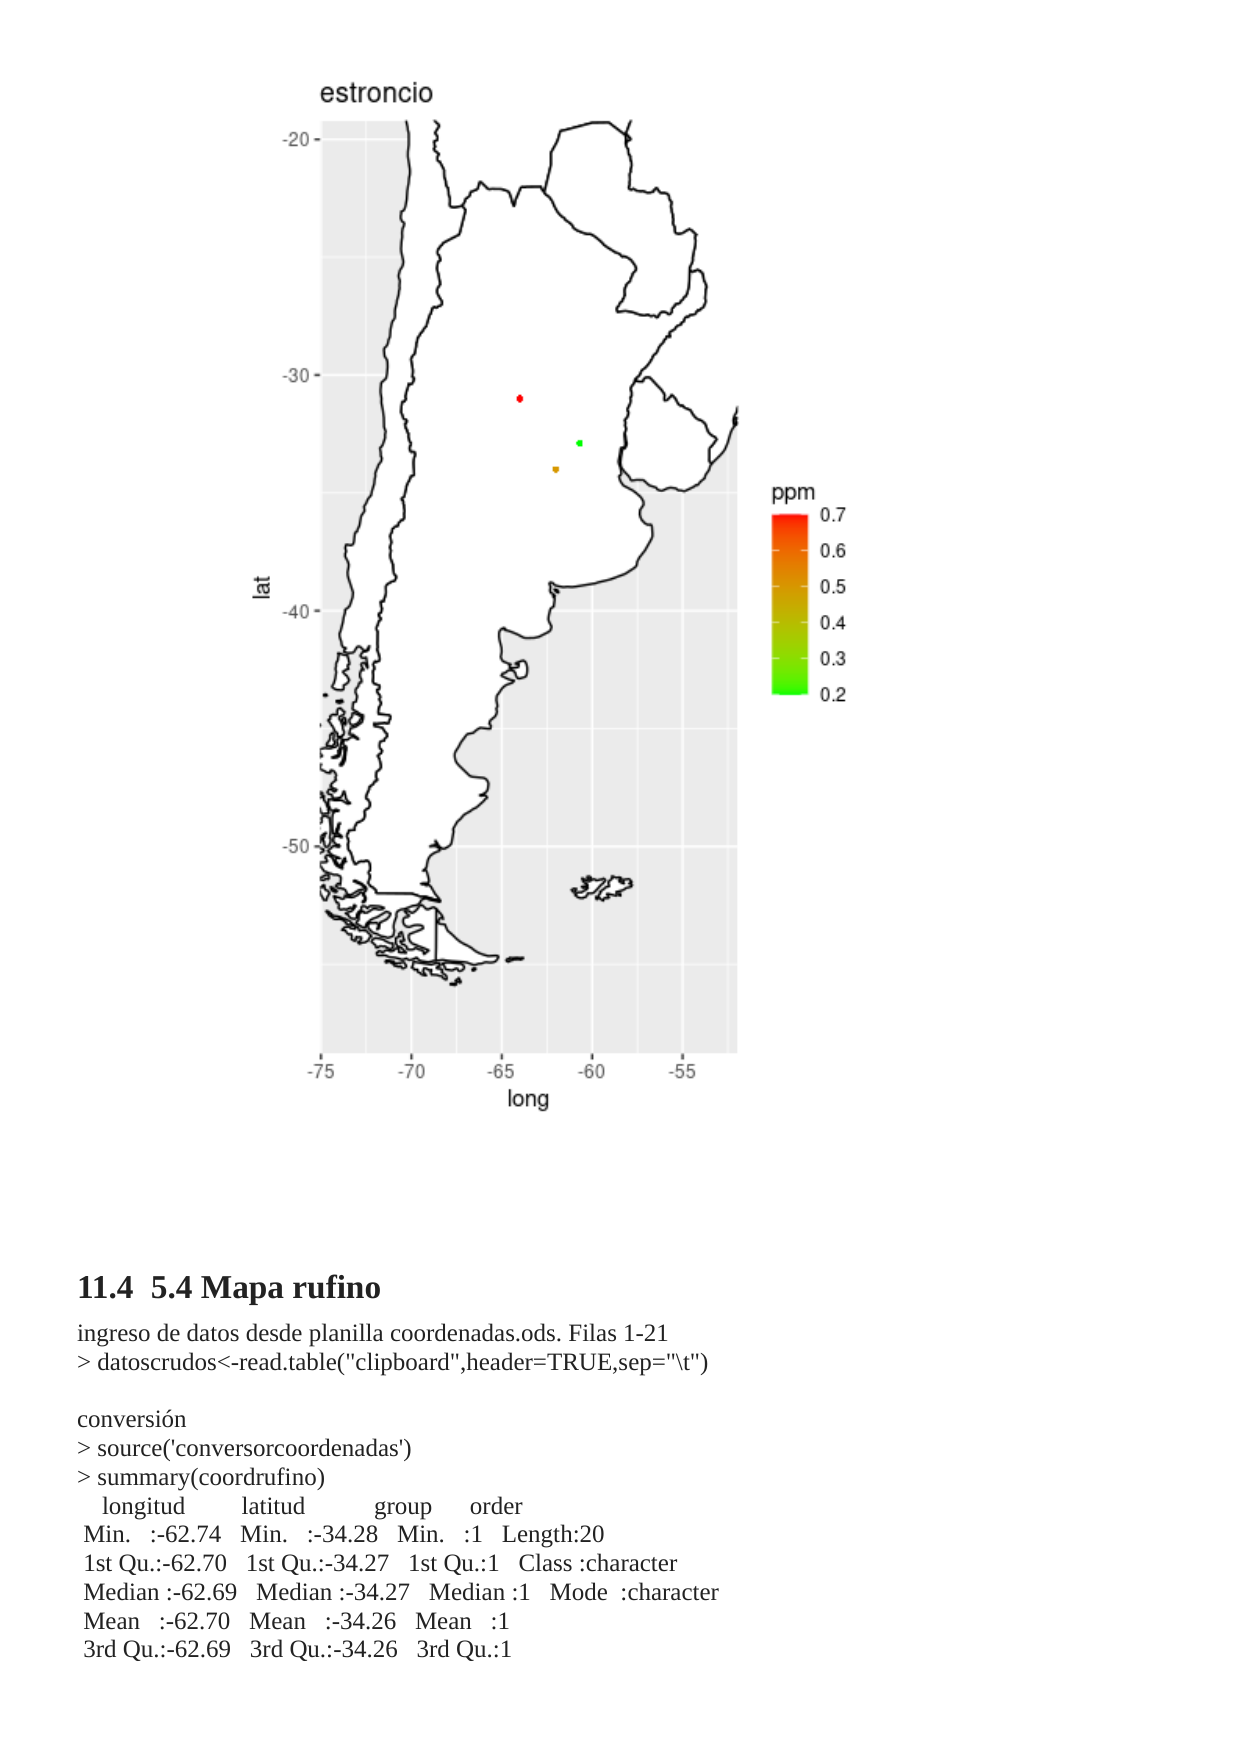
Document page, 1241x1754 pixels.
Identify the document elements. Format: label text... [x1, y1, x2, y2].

text > datoscrudos<-read.table("clipboard",header=TRUE,sep="\t") [77, 1347, 1163, 1376]
subtitle 5.4 Mapa rufino [77, 1267, 1163, 1306]
text Median :-62.69 Median :-34.27 Median :1 Mode :character [77, 1577, 1163, 1606]
text 3rd Qu.:-62.69 3rd Qu.:-34.26 3rd Qu.:1 [77, 1634, 1163, 1663]
text ingreso de datos desde planilla coordenadas.ods. Filas 1-21 [77, 1318, 1163, 1347]
text Mean :-62.70 Mean :-34.26 Mean :1 [77, 1606, 1163, 1634]
picture [76, 76, 1055, 1116]
text Min. :-62.74 Min. :-34.28 Min. :1 Length:20 [77, 1519, 1163, 1548]
text > summary(coordrufino) [77, 1462, 1163, 1491]
text > source('conversorcoordenadas') [77, 1433, 1163, 1462]
text 1st Qu.:-62.70 1st Qu.:-34.27 1st Qu.:1 Class :character [77, 1548, 1163, 1577]
text conversión [77, 1404, 1163, 1433]
text longitud latitud group order [77, 1491, 1163, 1519]
